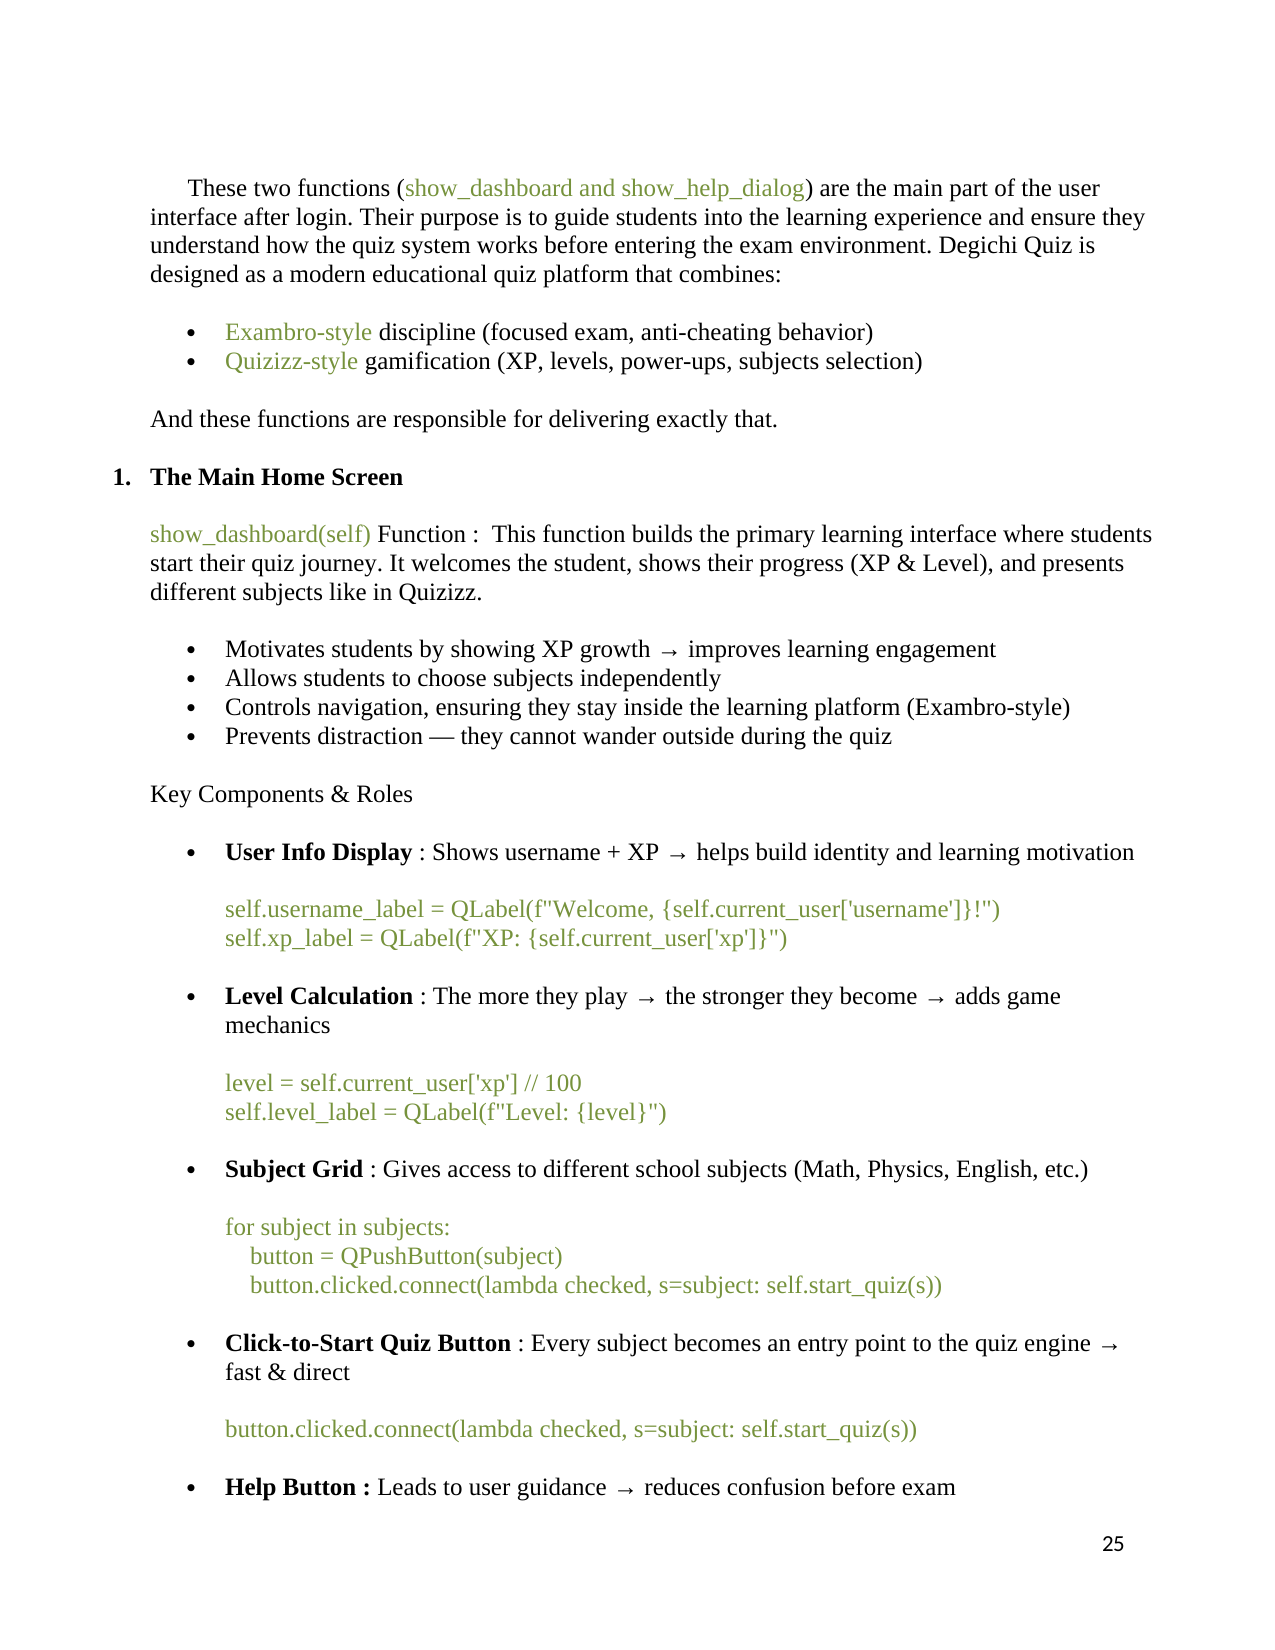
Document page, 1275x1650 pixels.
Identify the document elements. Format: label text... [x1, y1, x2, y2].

text level = self.current_user['xp'] // 100 self.level_label = QLabel(f"Level: {level}") [225, 1068, 1162, 1125]
list Controls navigation, ensuring they stay inside the learning platform (Exambro-style) [187, 692, 1162, 721]
list Motivates students by showing XP growth → improves learning engagement [187, 634, 1162, 663]
list Level Calculation : The more they play → the stronger they become → adds game mechanics [187, 981, 1162, 1039]
text These two functions (show_dashboard and show_help_dialog) are the main part of the user interface after login. Their purpose is to guide students into the learning experience and ensure they understand how the quiz system works before entering the exam environment. Degichi Quiz is designed as a modern educational quiz platform that combines: [150, 173, 1162, 288]
text self.username_label = QLabel(f"Welcome, {self.current_user['username']}!") self.xp_label = QLabel(f"XP: {self.current_user['xp']}") [225, 894, 1162, 952]
list Subject Grid : Gives access to different school subjects (Math, Physics, English, etc.) [187, 1154, 1162, 1183]
list Exambro-style discipline (focused exam, anti-cheating behavior) [187, 317, 1162, 346]
list Allows students to choose subjects independently [187, 663, 1162, 692]
list Quizizz-style gamification (XP, levels, power-ups, subjects selection) [187, 346, 1162, 374]
list Click-to-Start Quiz Button : Every subject becomes an entry point to the quiz engine → fast & direct [187, 1328, 1162, 1385]
list User Info Display : Shows username + XP → helps build identity and learning motivation [187, 837, 1162, 865]
text for subject in subjects: button = QPushButton(subject) button.clicked.connect(lambda checked, s=subject: self.start_quiz(s)) [225, 1212, 1162, 1299]
text And these functions are responsible for delivering exactly that. [150, 404, 1162, 432]
list Help Button : Leads to user guidance → reduces confusion before exam [187, 1472, 1162, 1501]
text show_dashboard(self) Function : This function builds the primary learning interface where students start their quiz journey. It welcomes the student, shows their progress (XP & Level), and presents different subjects like in Quizizz. [150, 519, 1162, 605]
text Key Components & Roles [150, 779, 1162, 807]
list Prevents distraction — they cannot wander outside during the quiz [187, 721, 1162, 749]
list The Main Home Screen [112, 462, 1162, 490]
text button.clicked.connect(lambda checked, s=subject: self.start_quiz(s)) [225, 1414, 1162, 1443]
